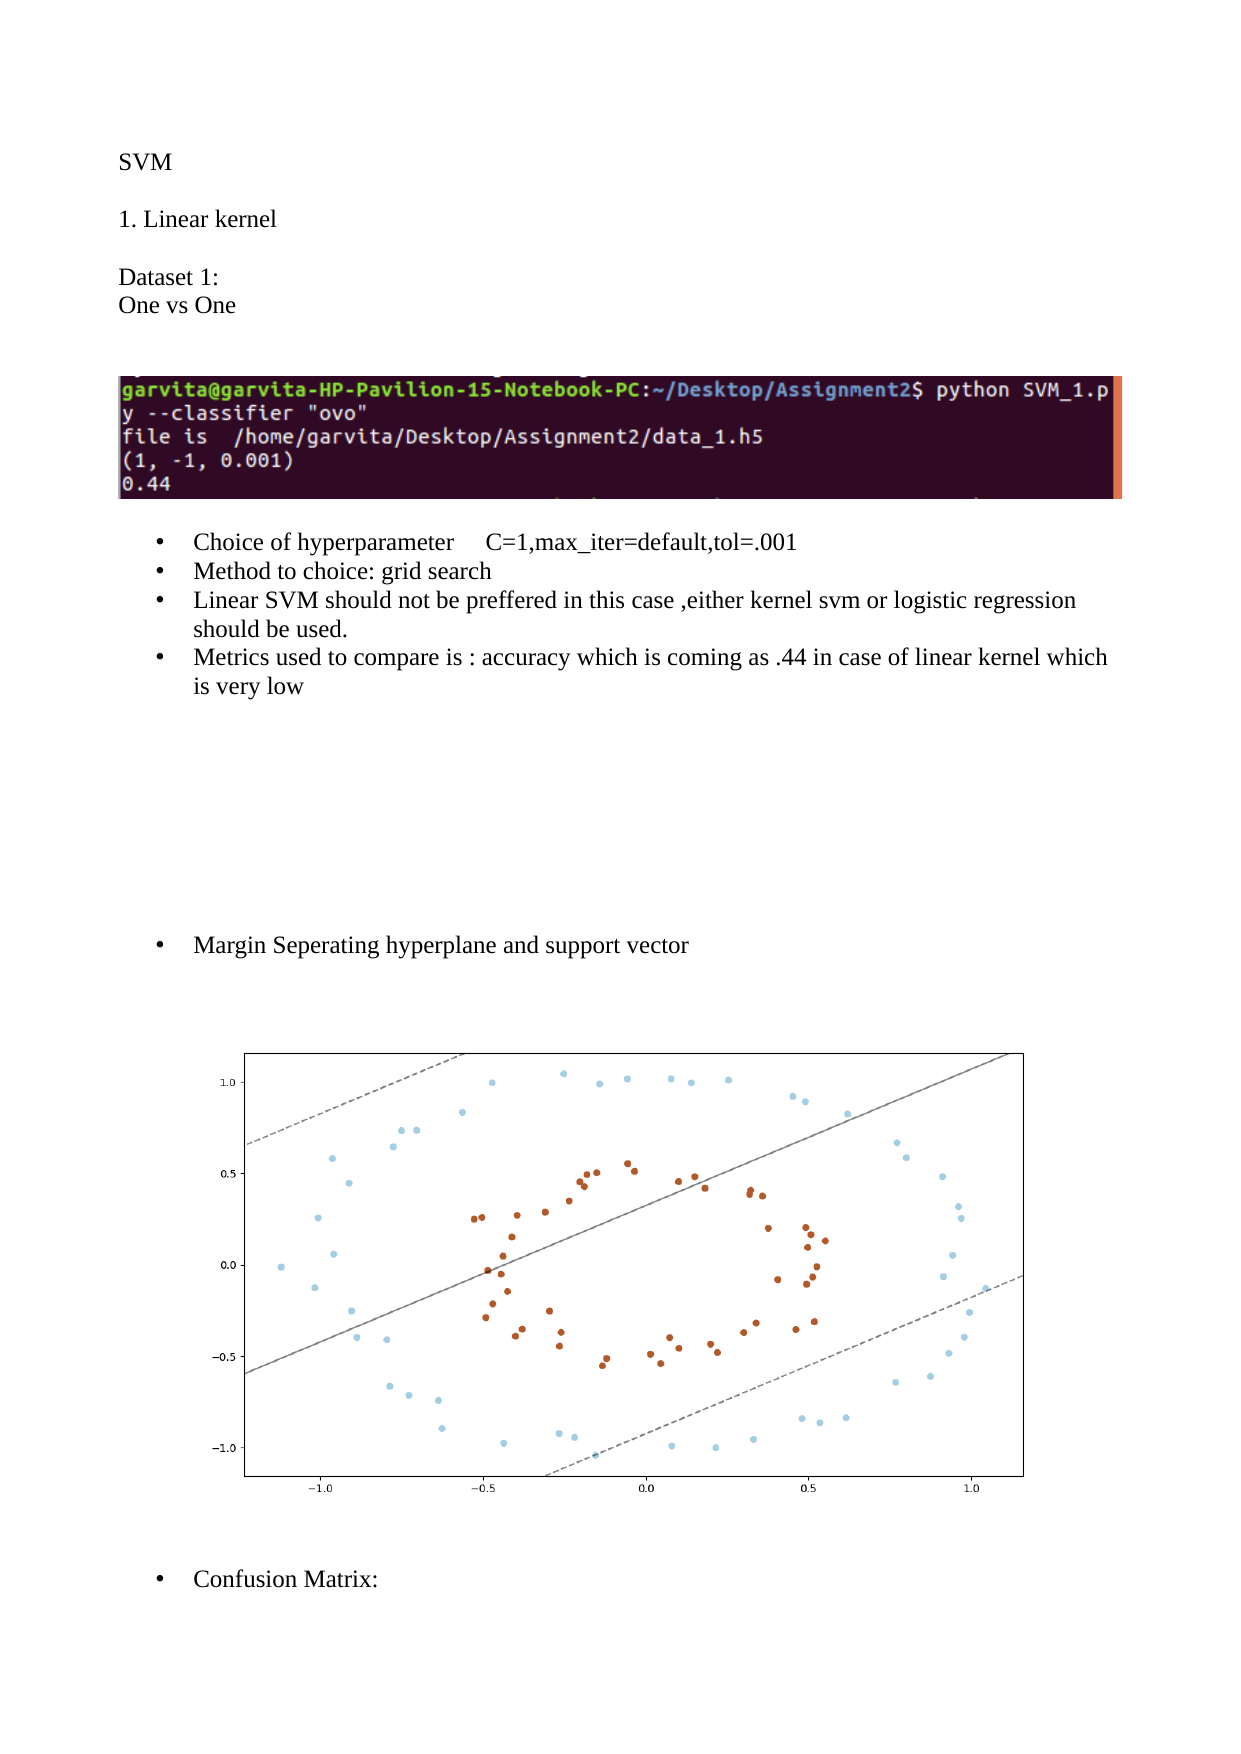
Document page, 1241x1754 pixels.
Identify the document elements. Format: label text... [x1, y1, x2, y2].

list Choice of hyperparameter C=1,max_iter=default,tol=.001 [156, 527, 1122, 556]
list Confusion Matrix: [156, 1564, 1122, 1593]
list Method to choice: grid search [156, 556, 1122, 585]
text 1. Linear kernel [118, 204, 1122, 233]
text Dataset 1: [118, 262, 1122, 291]
list Metrics used to compare is : accuracy which is coming as .44 in case of linear kernel which is very low [156, 642, 1122, 700]
text One vs One [118, 291, 1122, 319]
text SVM [118, 147, 1122, 176]
picture [118, 987, 1123, 1536]
list Linear SVM should not be preffered in this case ,either kernel svm or logistic regression should be used. [156, 585, 1122, 642]
picture [118, 376, 1123, 499]
list Margin Seperating hyperplane and support vector [156, 930, 1122, 959]
